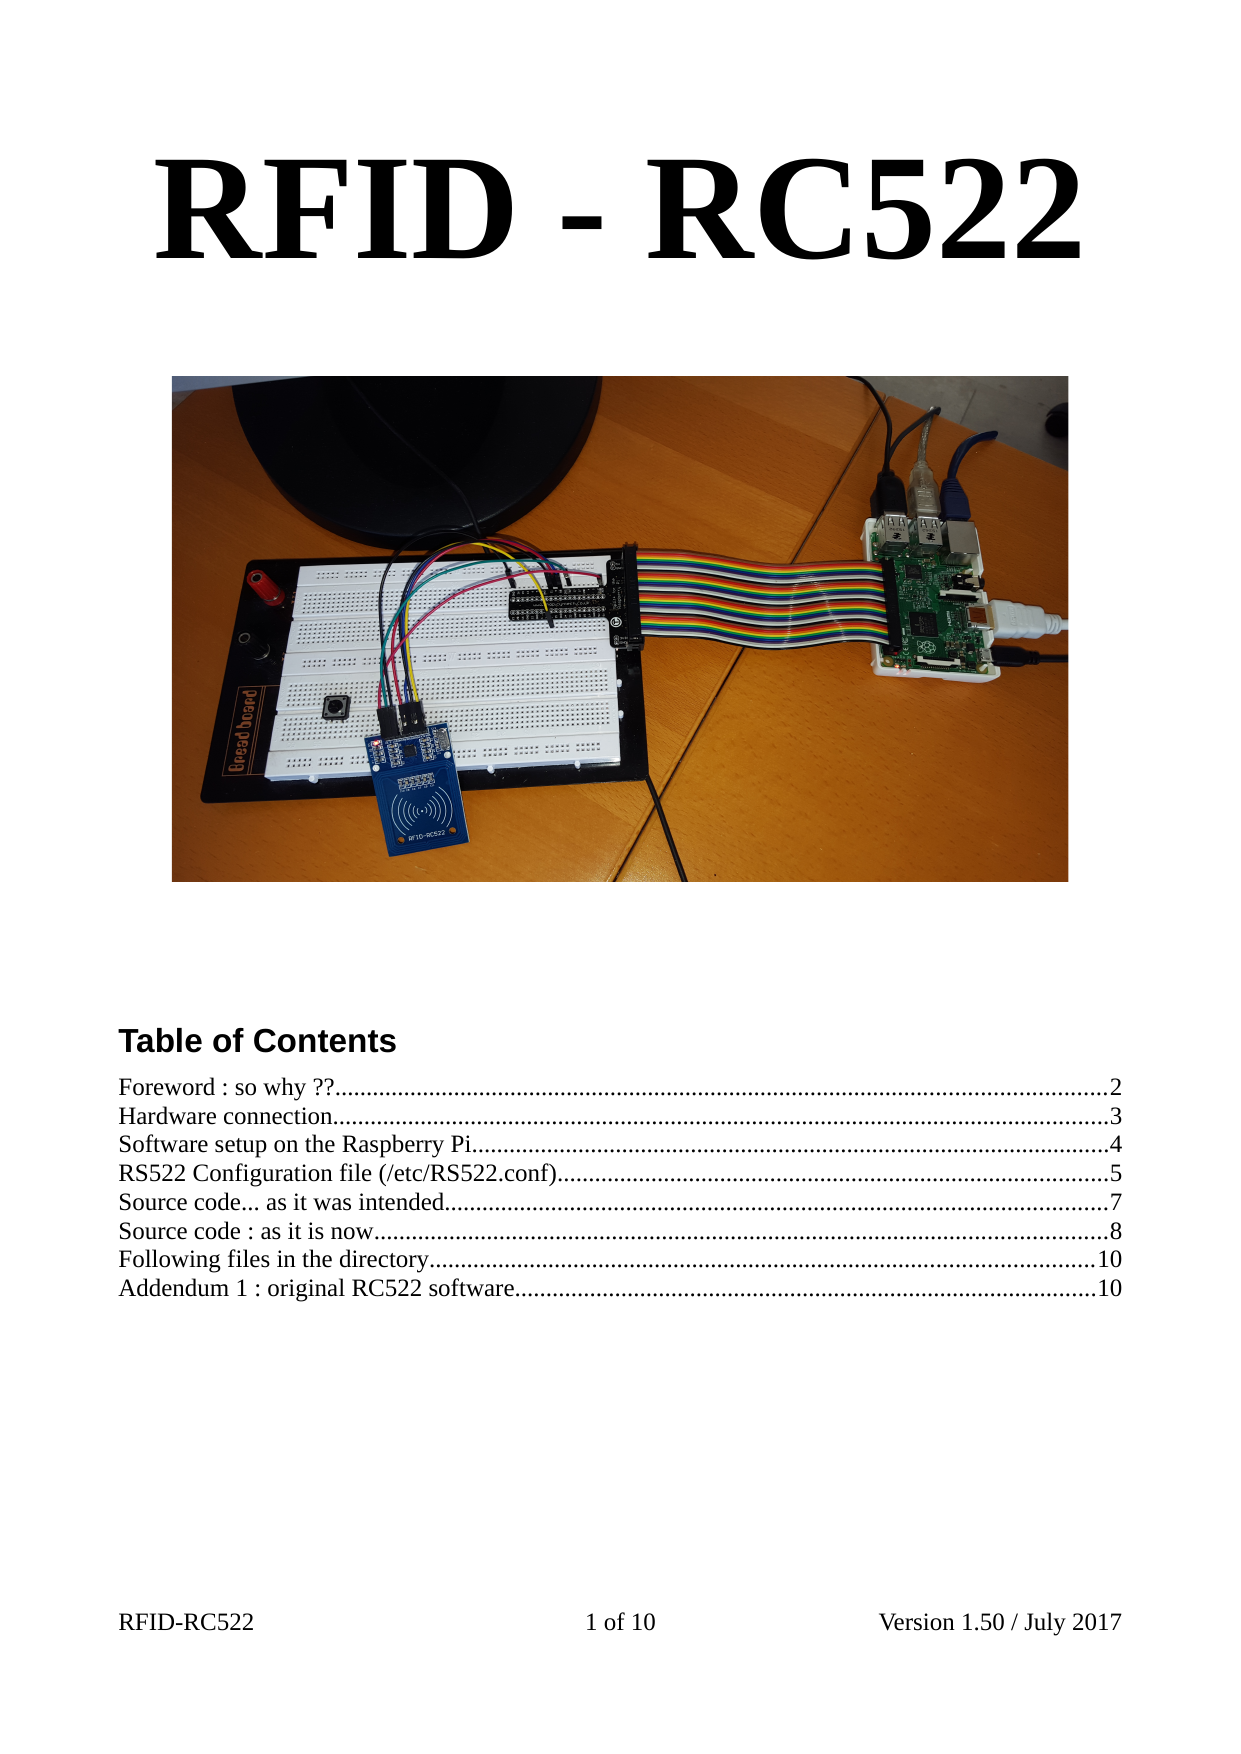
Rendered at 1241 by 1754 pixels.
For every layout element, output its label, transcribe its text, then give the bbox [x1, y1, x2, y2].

text Source code : as it is now 8 [118, 1216, 1122, 1244]
text Foreword : so why ?? 2 [118, 1072, 1122, 1101]
text RS522 Configuration file (/etc/RS522.conf) 5 [118, 1158, 1122, 1187]
text Source code... as it was intended..... 7 [118, 1187, 1122, 1216]
text RFID - RC522 [118, 118, 1122, 291]
text Software setup on the Raspberry Pi. 4 [118, 1129, 1122, 1158]
text Hardware connection 3 [118, 1101, 1122, 1129]
picture [171, 376, 1069, 882]
subtitle Table of Contents [118, 1021, 1122, 1059]
text Following files in the directory 10 [118, 1244, 1122, 1273]
text Addendum 1 : original RC522 software 10 [118, 1273, 1122, 1302]
